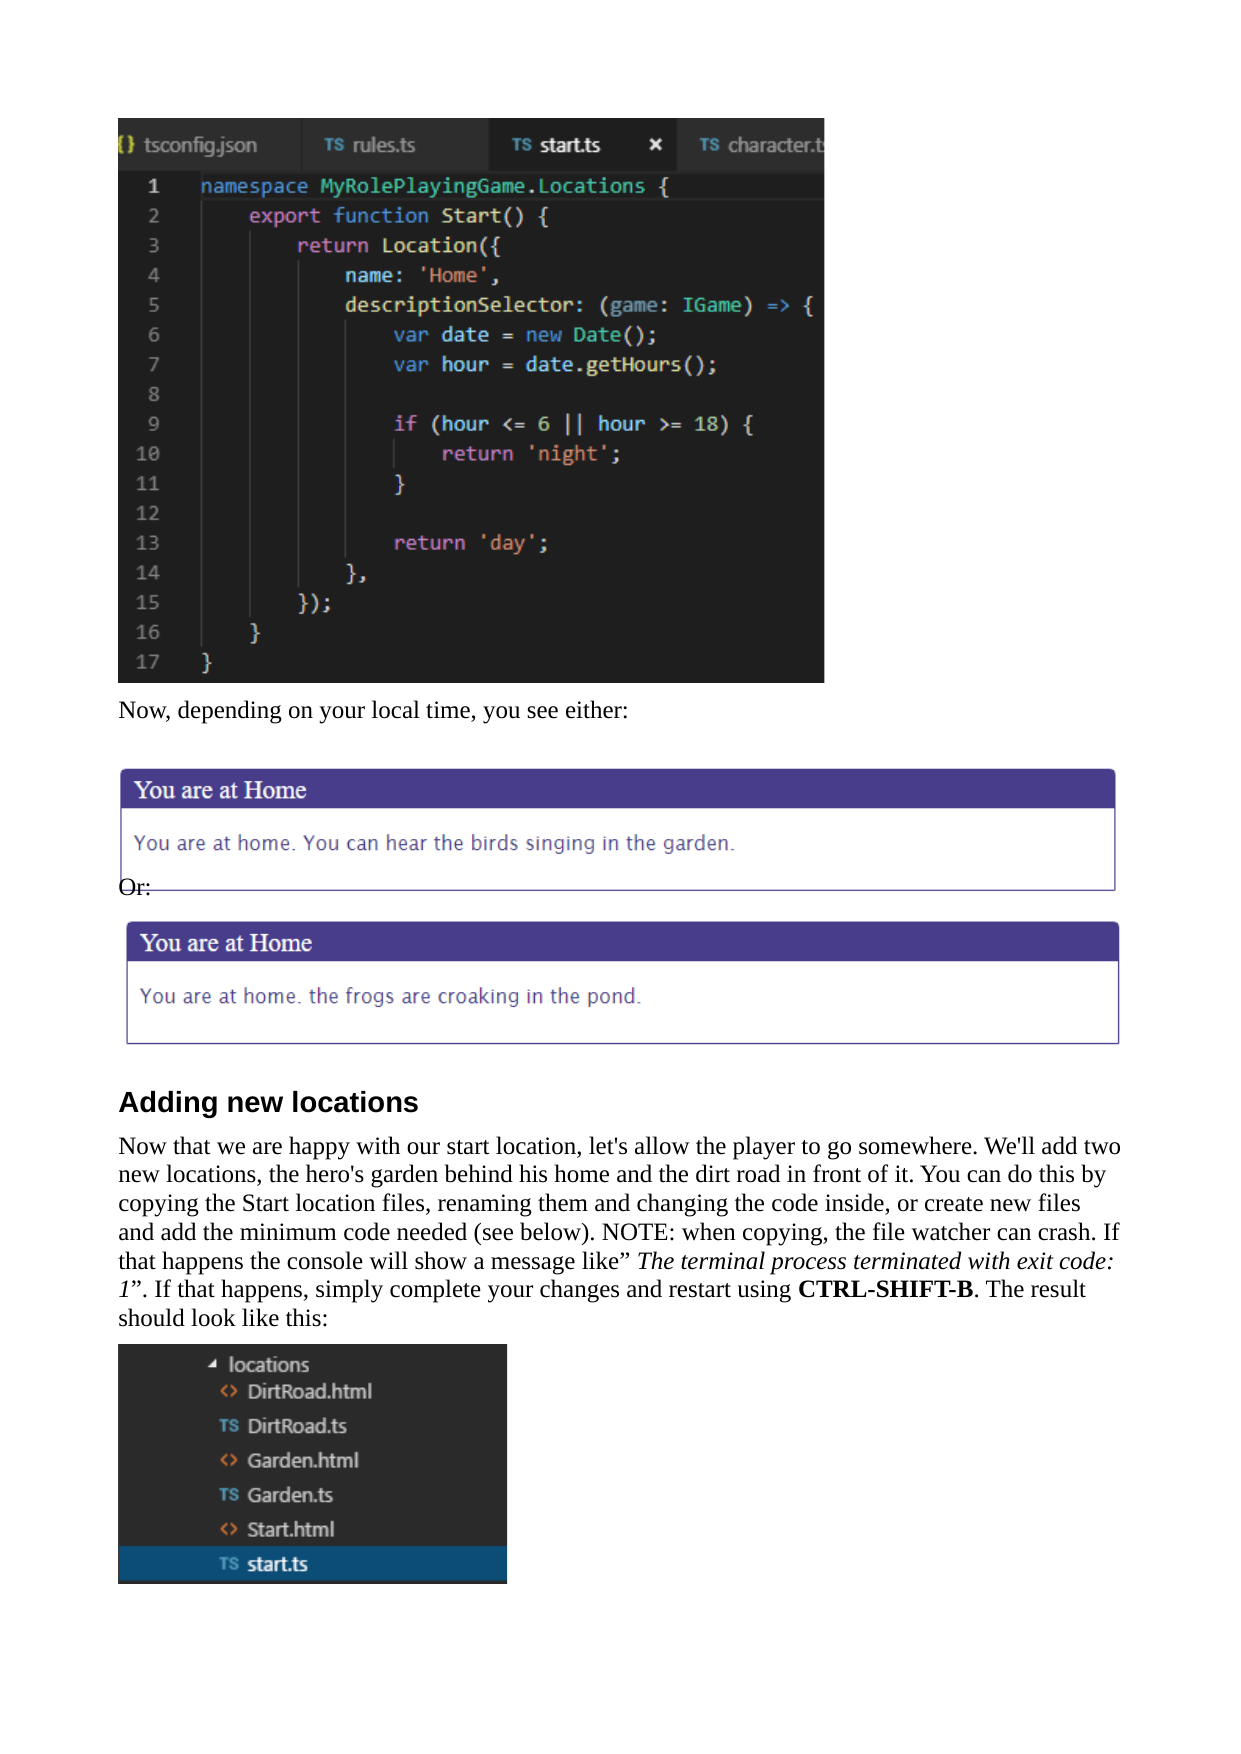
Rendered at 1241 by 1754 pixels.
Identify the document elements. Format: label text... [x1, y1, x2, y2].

text Or: [118, 736, 1122, 759]
text Now that we are happy with our start location, let's allow the player to go somewhere. We'll add two new locations, the hero's garden behind his home and the dirt road in front of it. You can do this by copying the Start location files, renaming them and changing the code inside, or create new files and add the minimum code needed (see below). NOTE: when copying, the file watcher can crash. If that happens the console will show a message like” The terminal process terminated with exit code: 1”. If that happens, simply complete your changes and restart using CTRL-SHIFT-B. The result should look like this: [118, 1131, 1122, 1332]
text Now, depending on your local time, you see either: [118, 695, 1122, 723]
text Or: [118, 896, 1122, 901]
subtitle Adding new locations [118, 1085, 1122, 1118]
